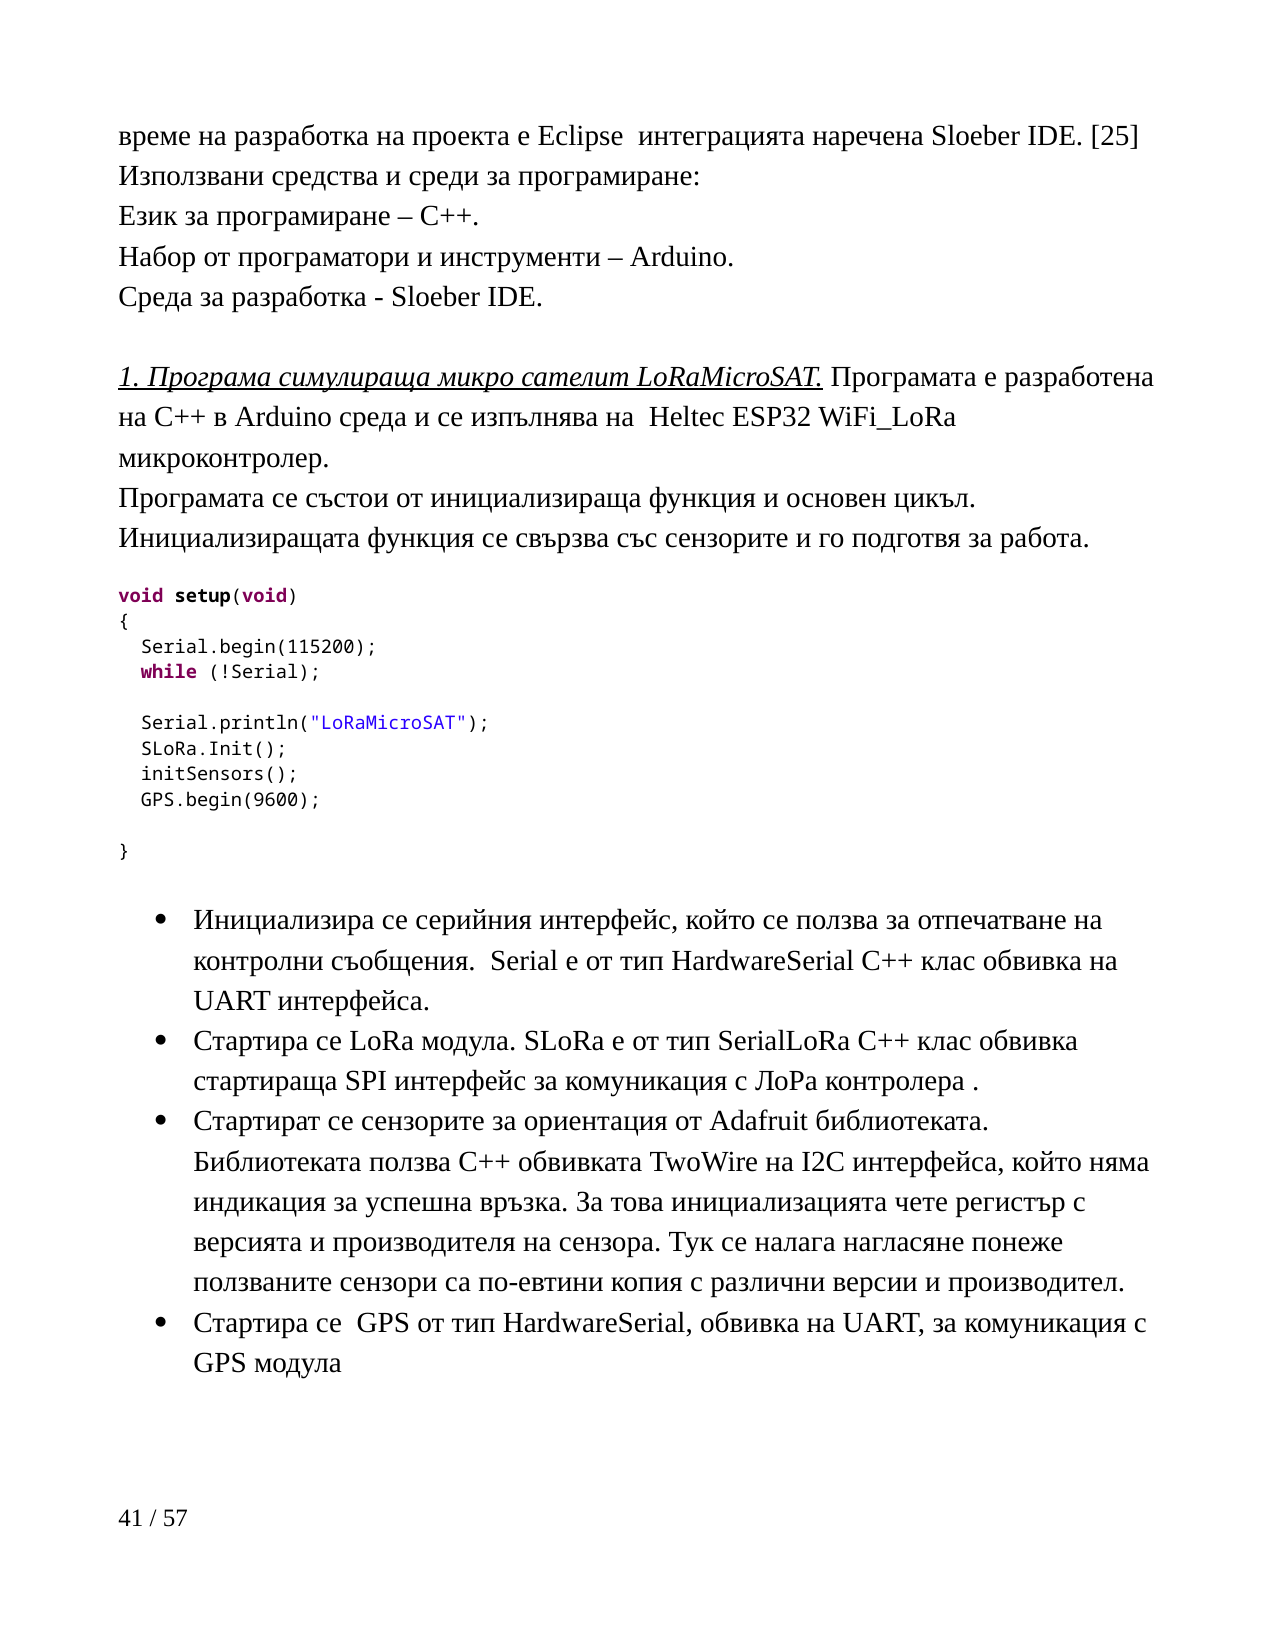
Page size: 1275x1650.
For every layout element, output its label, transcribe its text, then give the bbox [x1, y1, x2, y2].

text } [118, 837, 1157, 863]
text Програмата се състои от инициализираща функция и основен цикъл. Инициализиращата функция се свързва със сензорите и го подготвя за работа. [118, 480, 1157, 554]
text 1. Програма симулираща микро сателит LoRaMicroSAT. Програмата е разработена на C++ в Arduino среда и се изпълнява на Heltec ESP32 WiFi_LoRa микроконтролер. [118, 359, 1157, 473]
list Стартира се GPS от тип HardwareSerial, обвивка на UART, за комуникация с GPS модула [156, 1305, 1157, 1378]
list Стартират се сензорите за ориентация от Adafruit библиотеката. Библиотеката ползва C++ обвивката TwoWire на I2C интерфейса, който няма индикация за успешна връзка. За това инициализацията чете регистър с версията и производителя на сензора. Тук се налага нагласяне понеже ползваните сензори са по-евтини копия с различни версии и производител. [156, 1103, 1157, 1298]
text Език за програмиране – C++. [118, 198, 1157, 232]
text Serial.begin(115200); [118, 633, 1157, 658]
text Използвани средства и среди за програмиране: [118, 158, 1157, 192]
text време на разработка на проекта е Eclipse интеграцията наречена Sloeber IDE. [25] [118, 118, 1157, 152]
text Serial.println("LoRaMicroSAT"); [118, 709, 1157, 735]
text { [118, 607, 1157, 633]
text Среда за разработка - Sloeber IDE. [118, 279, 1157, 312]
text SLoRa.Init(); [118, 735, 1157, 761]
text initSensors(); [118, 761, 1157, 786]
list Стартира се LoRa модула. SLoRa е от тип SerialLoRa C++ клас обвивка стартираща SPI интерфейс за комуникация с ЛоРа контролера . [156, 1023, 1157, 1097]
list Инициализира се серийния интерфейс, който се ползва за отпечатване на контролни съобщения. Serial е от тип HardwareSerial C++ клас обвивка на UART интерфейса. [156, 902, 1157, 1016]
text GPS.begin(9600); [118, 786, 1157, 812]
text void setup(void) [118, 582, 1157, 607]
text while (!Serial); [118, 658, 1157, 684]
text Набор от програматори и инструменти – Arduino. [118, 239, 1157, 272]
